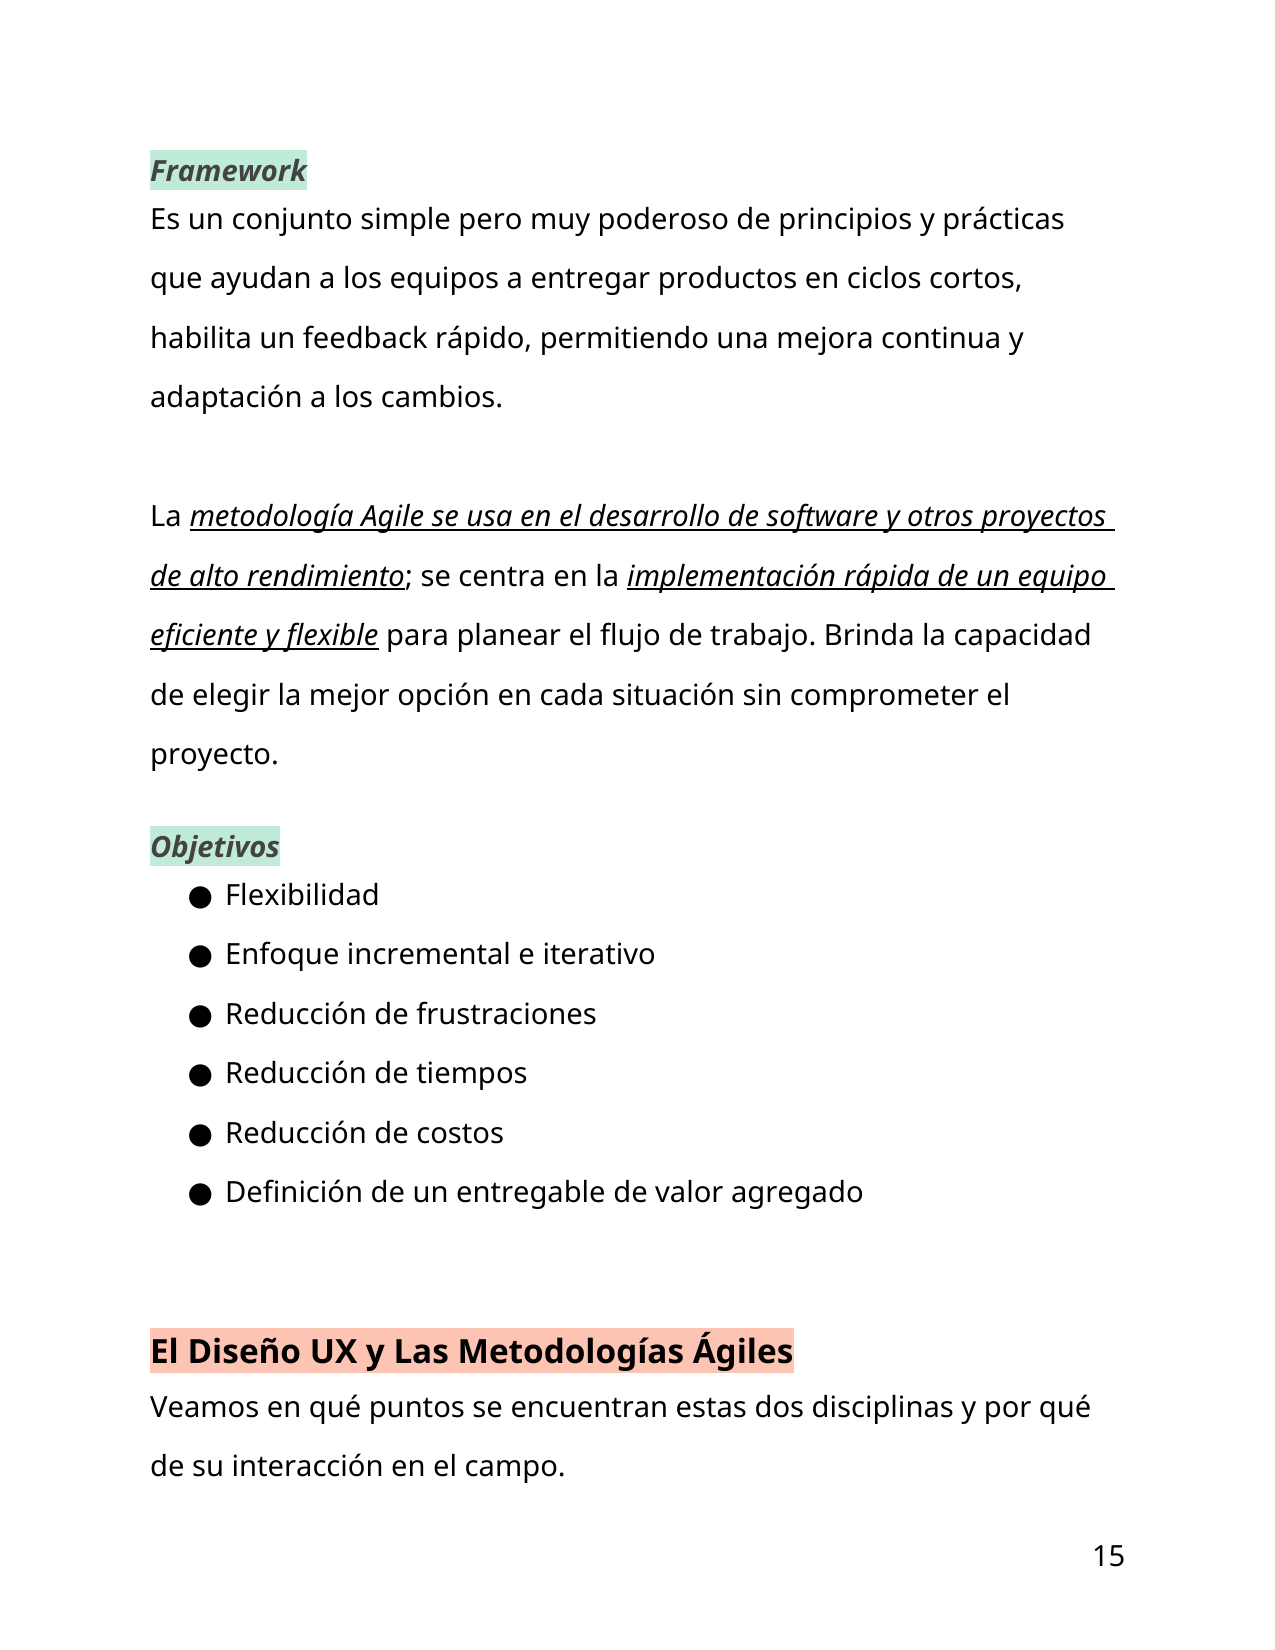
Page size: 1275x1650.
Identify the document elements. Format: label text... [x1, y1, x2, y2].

subtitle Framework [307, 150, 1125, 190]
list Enfoque incremental e iterativo [187, 934, 1125, 973]
list Reducción de tiempos [187, 1053, 1125, 1092]
list Reducción de costos [187, 1112, 1125, 1152]
list Reducción de frustraciones [187, 993, 1125, 1033]
text Es un conjunto simple pero muy poderoso de principios y prácticas que ayudan a los equipos a entregar productos en ciclos cortos, habilita un feedback rápido, permitiendo una mejora continua y adaptación a los cambios. [150, 198, 1125, 416]
text La metodología Agile se usa en el desarrollo de software y otros proyectos de alto rendimiento; se centra en la implementación rápida de un equipo eficiente y flexible para planear el flujo de trabajo. Brinda la capacidad de elegir la mejor opción en cada situación sin comprometer el proyecto. [150, 495, 1125, 773]
text Veamos en qué puntos se encuentran estas dos disciplinas y por qué de su interacción en el campo. [150, 1386, 1125, 1485]
list Flexibilidad [187, 874, 1125, 914]
subtitle El Diseño UX y Las Metodologías Ágiles [794, 1328, 1125, 1373]
subtitle Objetivos [280, 826, 1125, 866]
list Definición de un entregable de valor agregado [187, 1172, 1125, 1211]
